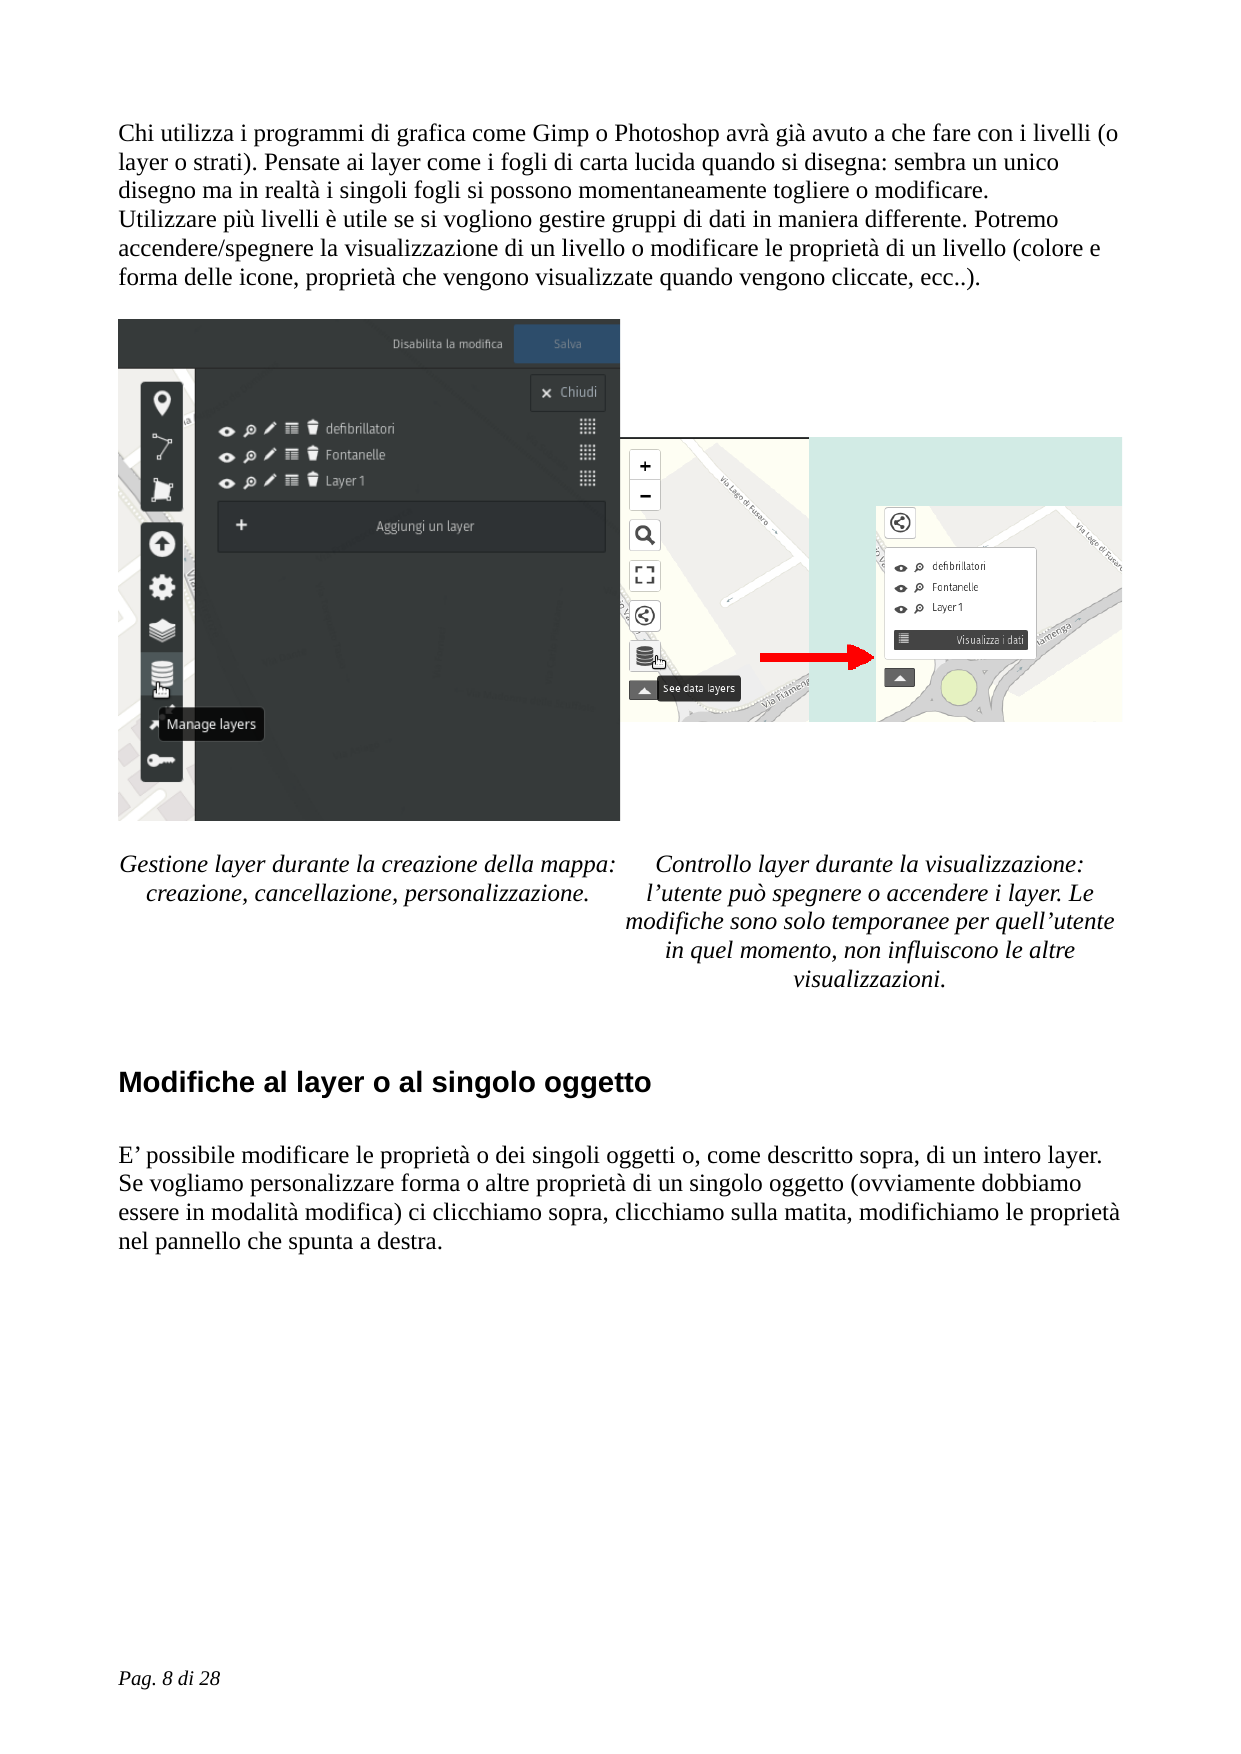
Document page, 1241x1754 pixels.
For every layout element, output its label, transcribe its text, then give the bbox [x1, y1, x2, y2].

table_cell Gestione layer durante la creazione della mappa: creazione, cancellazione, personalizzazione. [118, 849, 620, 993]
text Chi utilizza i programmi di grafica come Gimp o Photoshop avrà già avuto a che fare con i livelli (o layer o strati). Pensate ai layer come i fogli di carta lucida quando si disegna: sembra un unico disegno ma in realtà i singoli fogli si possono momentaneamente togliere o modificare. [118, 118, 1122, 204]
text E’ possibile modificare le proprietà o dei singoli oggetti o, come descritto sopra, di un intero layer. [118, 1140, 1122, 1168]
table_header [620, 722, 1122, 849]
subtitle Modifiche al layer o al singolo oggetto [118, 1065, 1122, 1098]
table_header [621, 319, 1122, 437]
text Se vogliamo personalizzare forma o altre proprietà di un singolo oggetto (ovviamente dobbiamo essere in modalità modifica) ci clicchiamo sopra, clicchiamo sulla matita, modifichiamo le proprietà nel pannello che spunta a destra. [118, 1168, 1122, 1255]
table_cell Controllo layer durante la visualizzazione: l’utente può spegnere o accendere i layer. Le modifiche sono solo temporanee per quell’utente in quel momento, non influiscono le altre visualizzazioni. [620, 849, 1122, 993]
text Utilizzare più livelli è utile se si vogliono gestire gruppi di dati in maniera differente. Potremo accendere/spegnere la visualizzazione di un livello o modificare le proprietà di un livello (colore e forma delle icone, proprietà che vengono visualizzate quando vengono cliccate, ecc..). [118, 204, 1122, 291]
table_header [118, 821, 620, 849]
picture [118, 319, 1123, 821]
